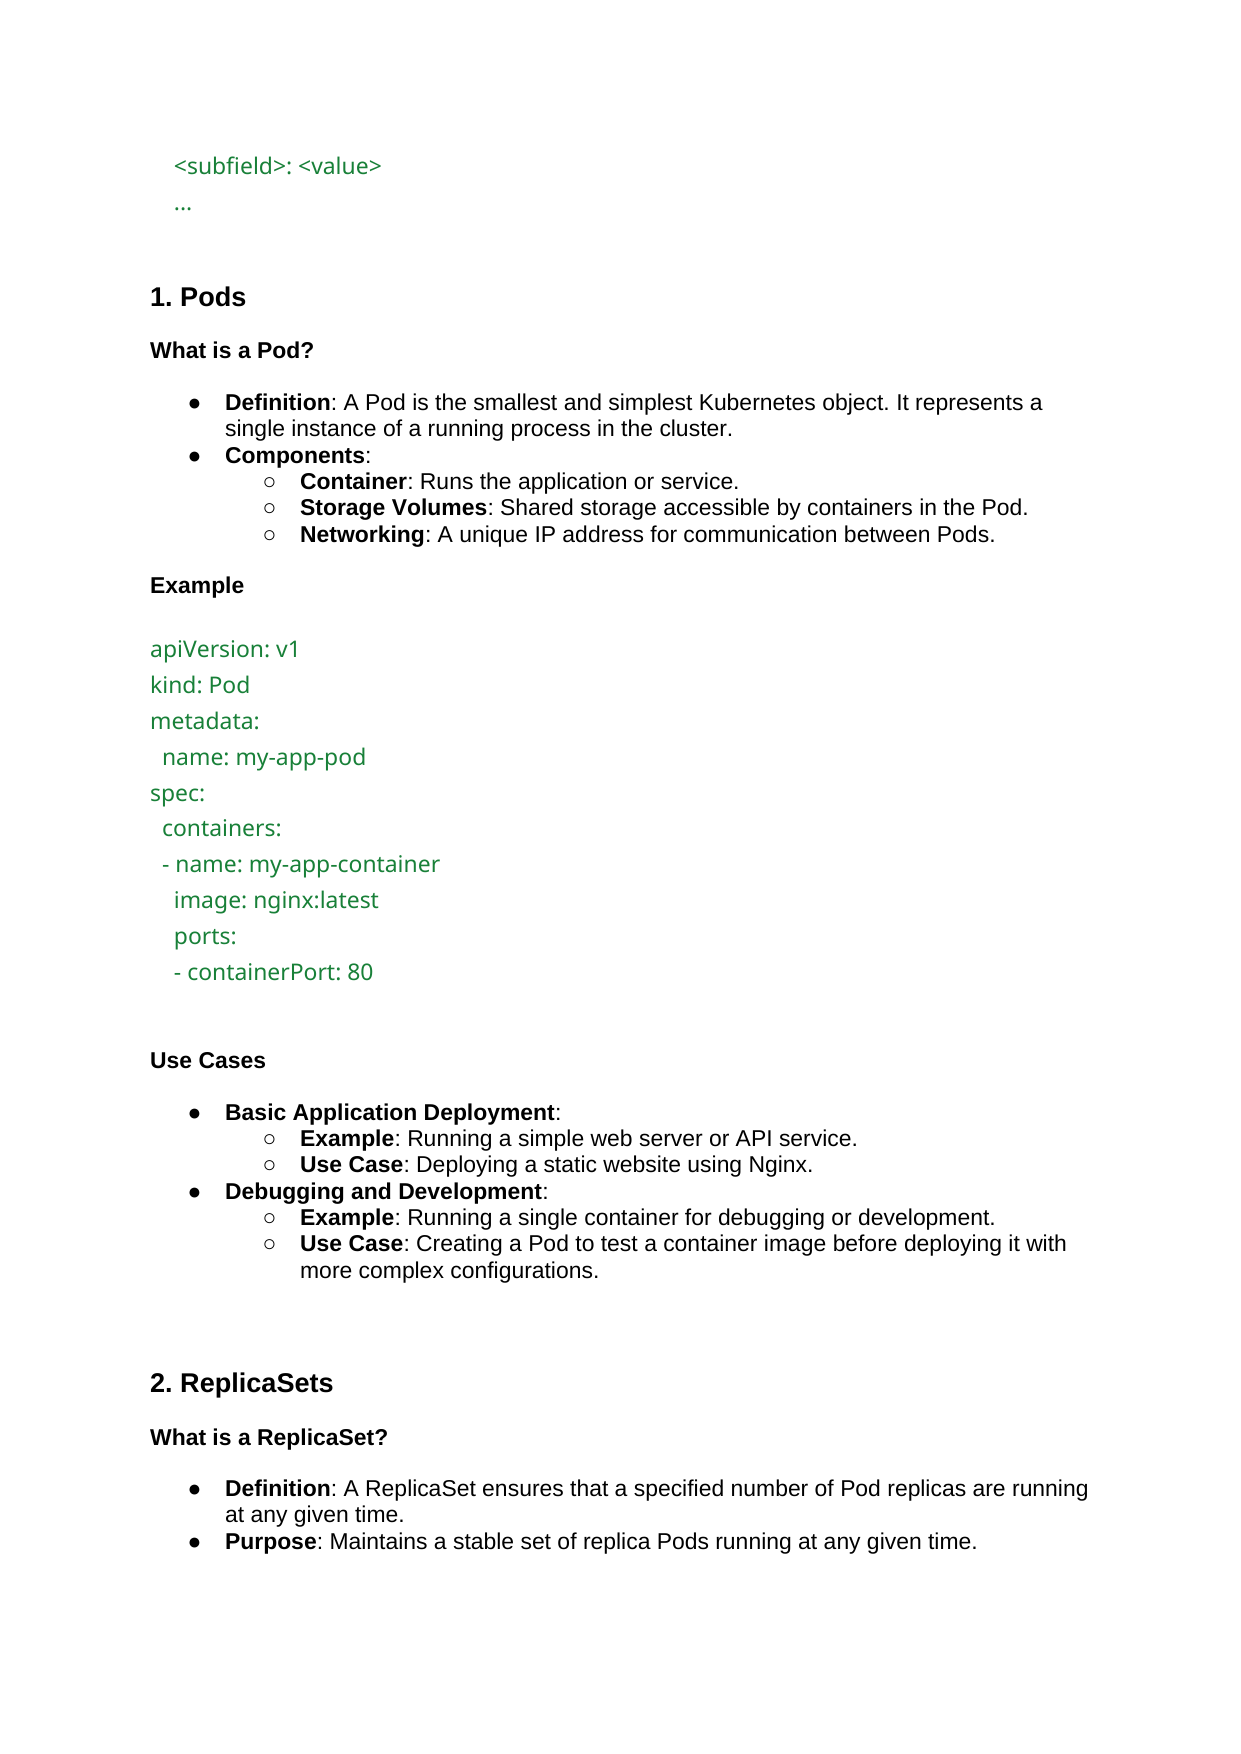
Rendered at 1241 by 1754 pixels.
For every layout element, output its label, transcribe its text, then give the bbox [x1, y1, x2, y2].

text apiVersion: v1 [150, 633, 1090, 664]
list Basic Application Deployment: [187, 1099, 1090, 1125]
list Container: Runs the application or service. [262, 468, 1090, 494]
subtitle Use Cases [150, 1047, 1090, 1074]
list Use Case: Deploying a static website using Nginx. [262, 1151, 1090, 1178]
list Definition: A Pod is the smallest and simplest Kubernetes object. It represents a single instance of a running process in the cluster. [187, 389, 1090, 442]
list Debugging and Development: [187, 1178, 1090, 1204]
list Example: Running a simple web server or API service. [262, 1125, 1090, 1151]
text - name: my-app-container [150, 848, 1090, 879]
list Networking: A unique IP address for communication between Pods. [262, 521, 1090, 547]
list Components: [187, 442, 1090, 468]
text <subfield>: <value> [150, 150, 1090, 181]
list Definition: A ReplicaSet ensures that a specified number of Pod replicas are running at any given time. [187, 1475, 1090, 1528]
text spec: [150, 776, 1090, 808]
text image: nginx:latest [150, 884, 1090, 916]
text kind: Pod [150, 669, 1090, 700]
list Storage Volumes: Shared storage accessible by containers in the Pod. [262, 494, 1090, 521]
subtitle What is a ReplicaSet? [150, 1424, 1090, 1450]
text ports: [150, 920, 1090, 951]
subtitle Example [150, 572, 1090, 598]
text name: my-app-pod [150, 741, 1090, 772]
list Purpose: Maintains a stable set of replica Pods running at any given time. [187, 1528, 1090, 1554]
text metadata: [150, 704, 1090, 736]
text - containerPort: 80 [150, 956, 1090, 987]
subtitle What is a Pod? [150, 337, 1090, 364]
text ... [150, 186, 1090, 217]
text containers: [150, 812, 1090, 844]
list Example: Running a single container for debugging or development. [262, 1204, 1090, 1230]
subtitle 1. Pods [150, 281, 1090, 312]
subtitle 2. ReplicaSets [150, 1367, 1090, 1399]
list Use Case: Creating a Pod to test a container image before deploying it with more complex configurations. [262, 1230, 1090, 1283]
